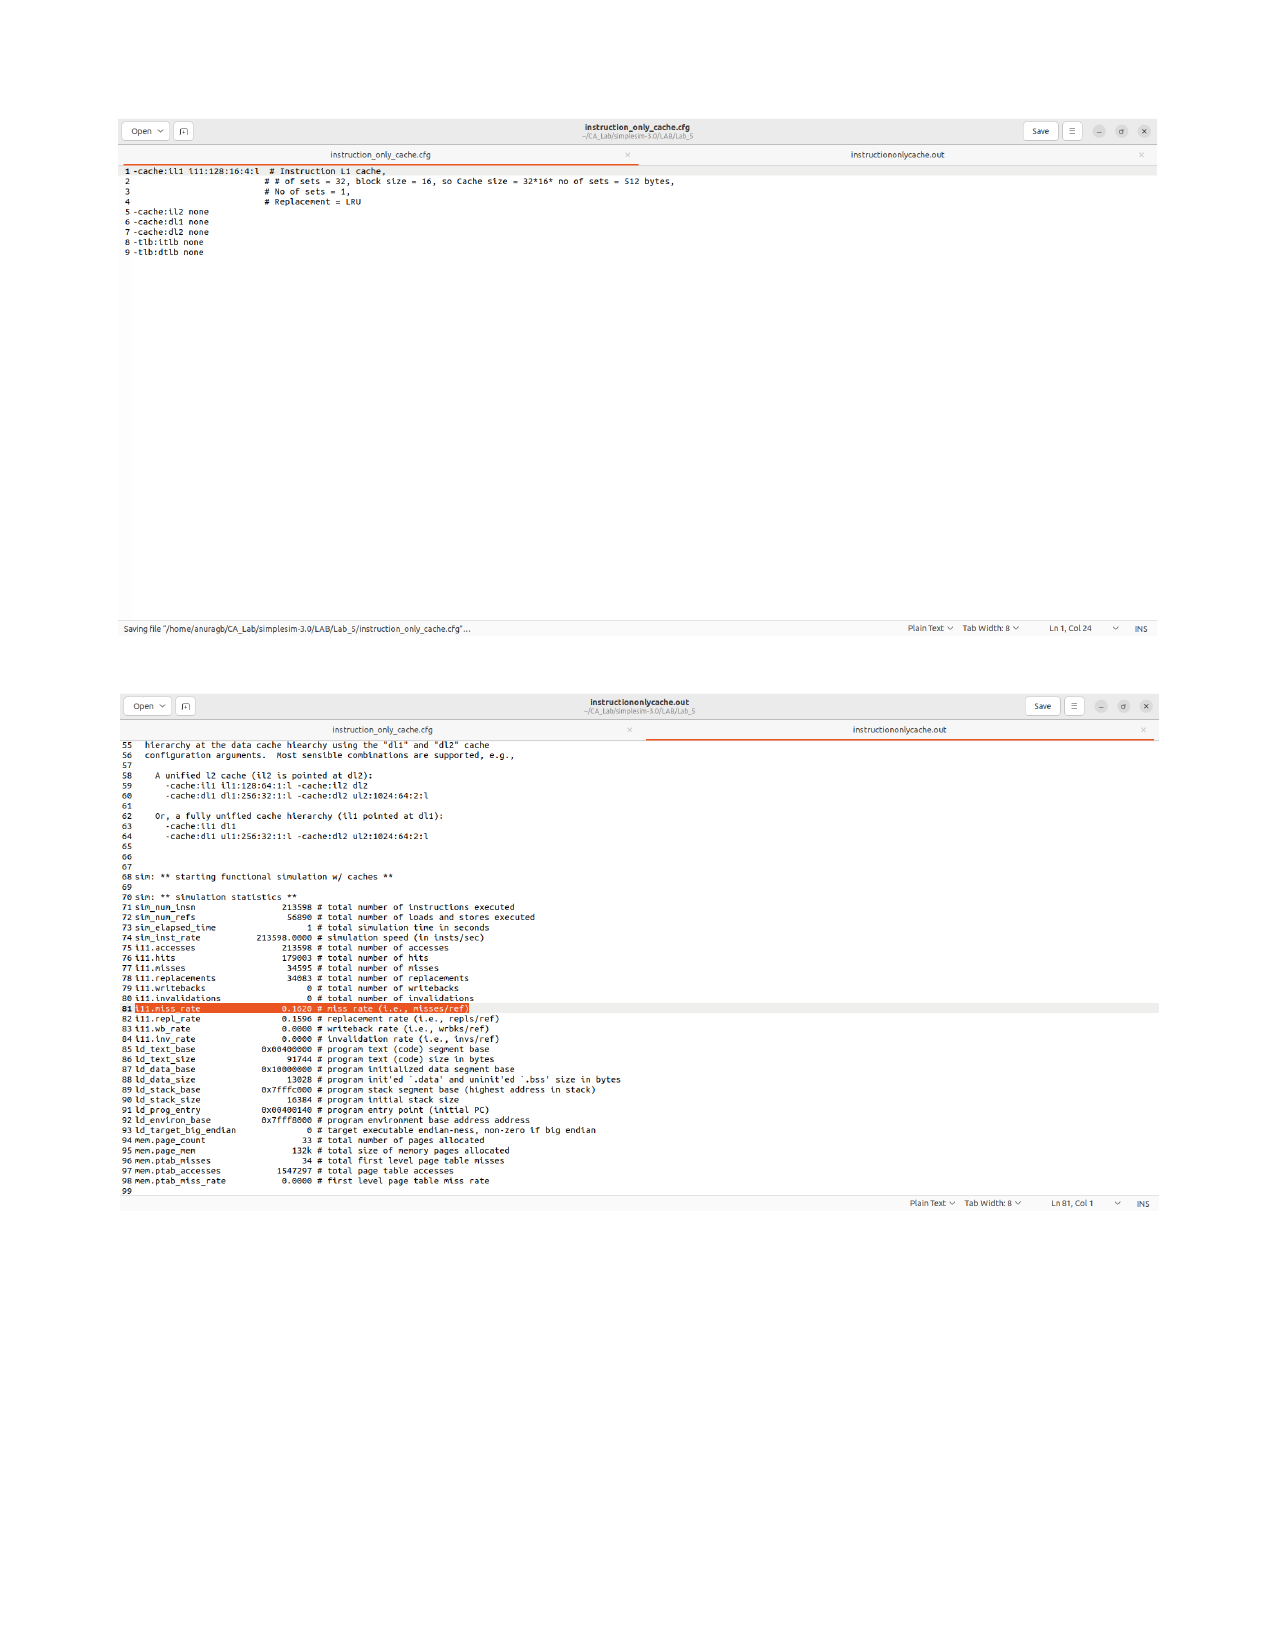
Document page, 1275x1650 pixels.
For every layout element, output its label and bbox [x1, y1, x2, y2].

picture [120, 693, 1159, 1211]
picture [118, 118, 1157, 636]
